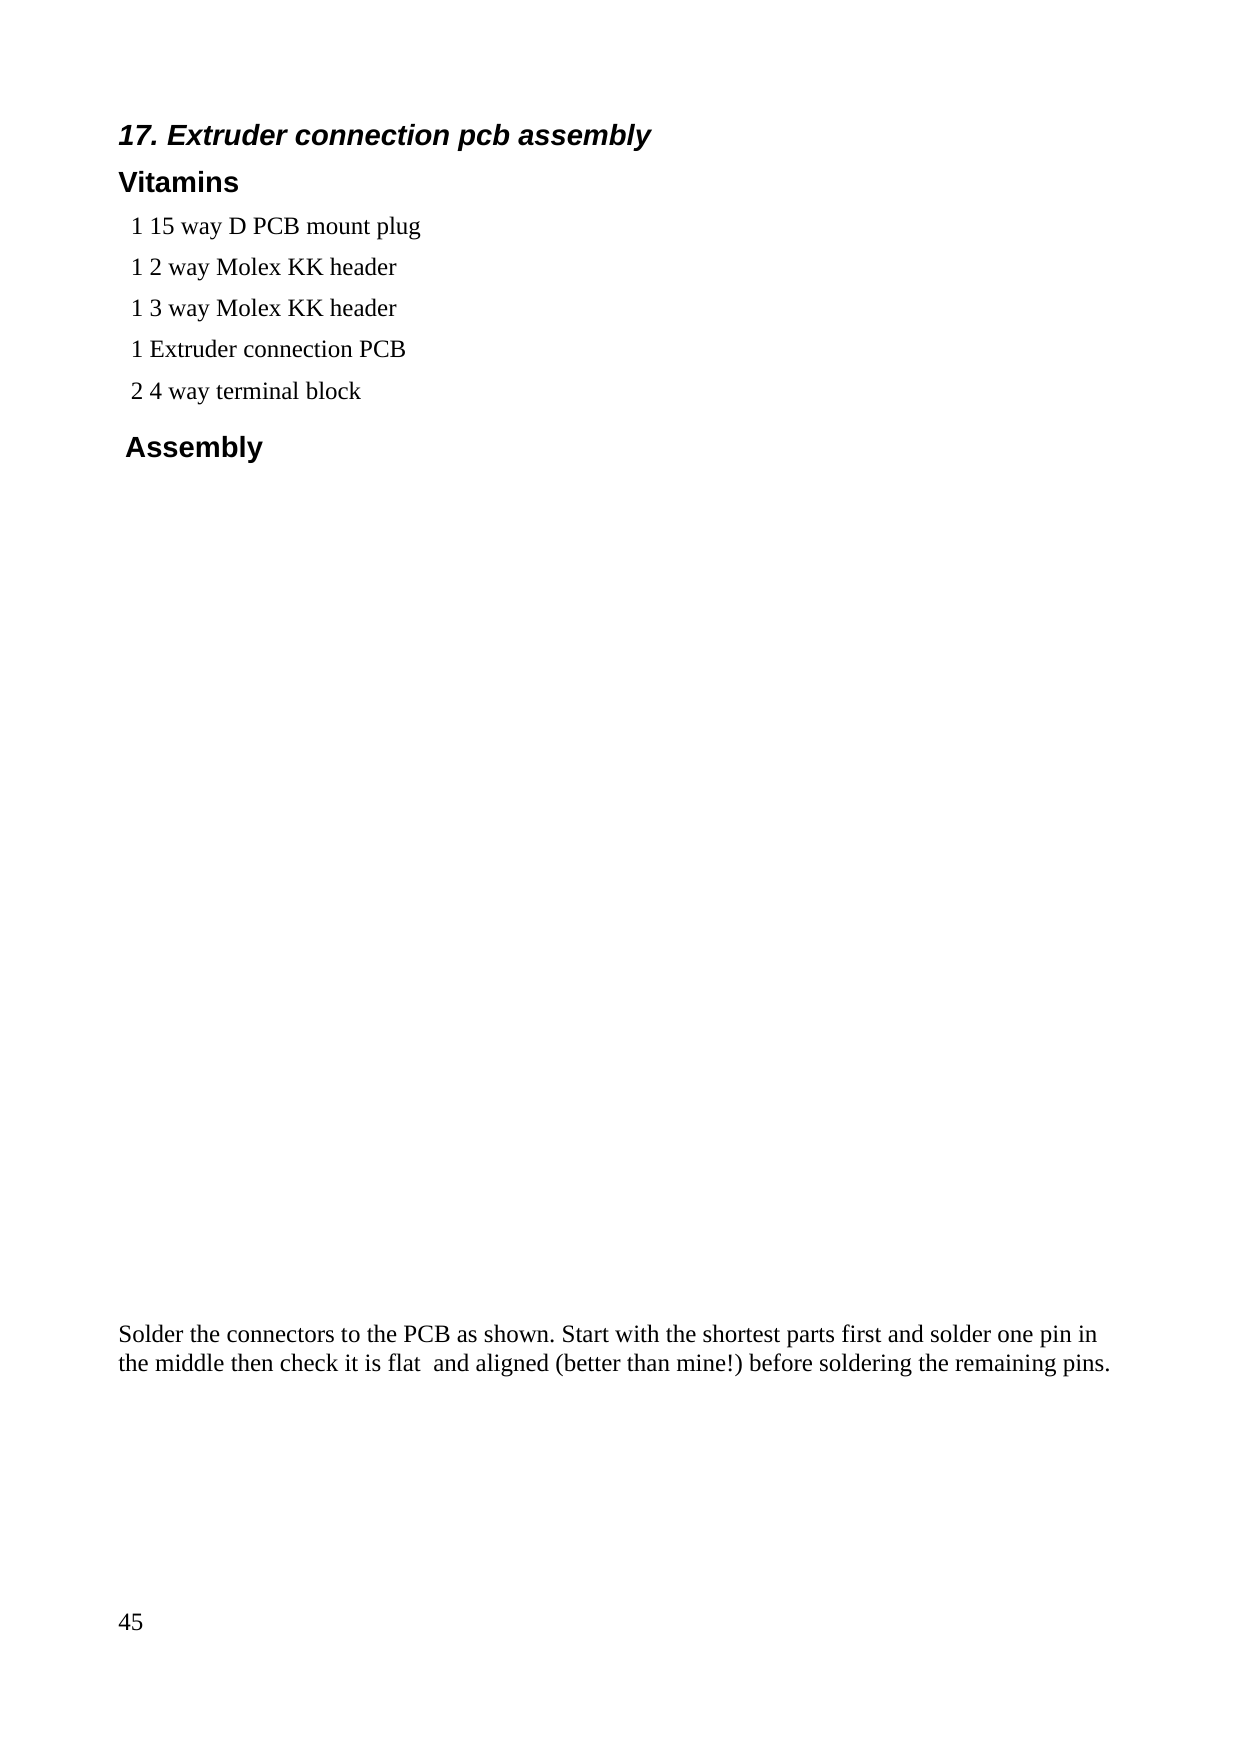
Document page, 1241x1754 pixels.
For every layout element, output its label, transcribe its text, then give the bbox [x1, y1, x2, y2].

subtitle Vitamins [118, 165, 1122, 199]
subtitle Assembly [118, 431, 1122, 464]
text Solder the connectors to the PCB as shown. Start with the shortest parts first and solder one pin in the middle then check it is flat and aligned (better than mine!) before soldering the remaining pins. [118, 1319, 1122, 1376]
text 1 2 way Molex KK header [118, 252, 1122, 281]
text 2 4 way terminal block [118, 376, 1122, 404]
text 1 Extruder connection PCB [118, 334, 1122, 363]
subtitle Extruder connection pcb assembly [118, 118, 1122, 152]
text 1 3 way Molex KK header [118, 293, 1122, 322]
text 1 15 way D PCB mount plug [118, 211, 1122, 239]
